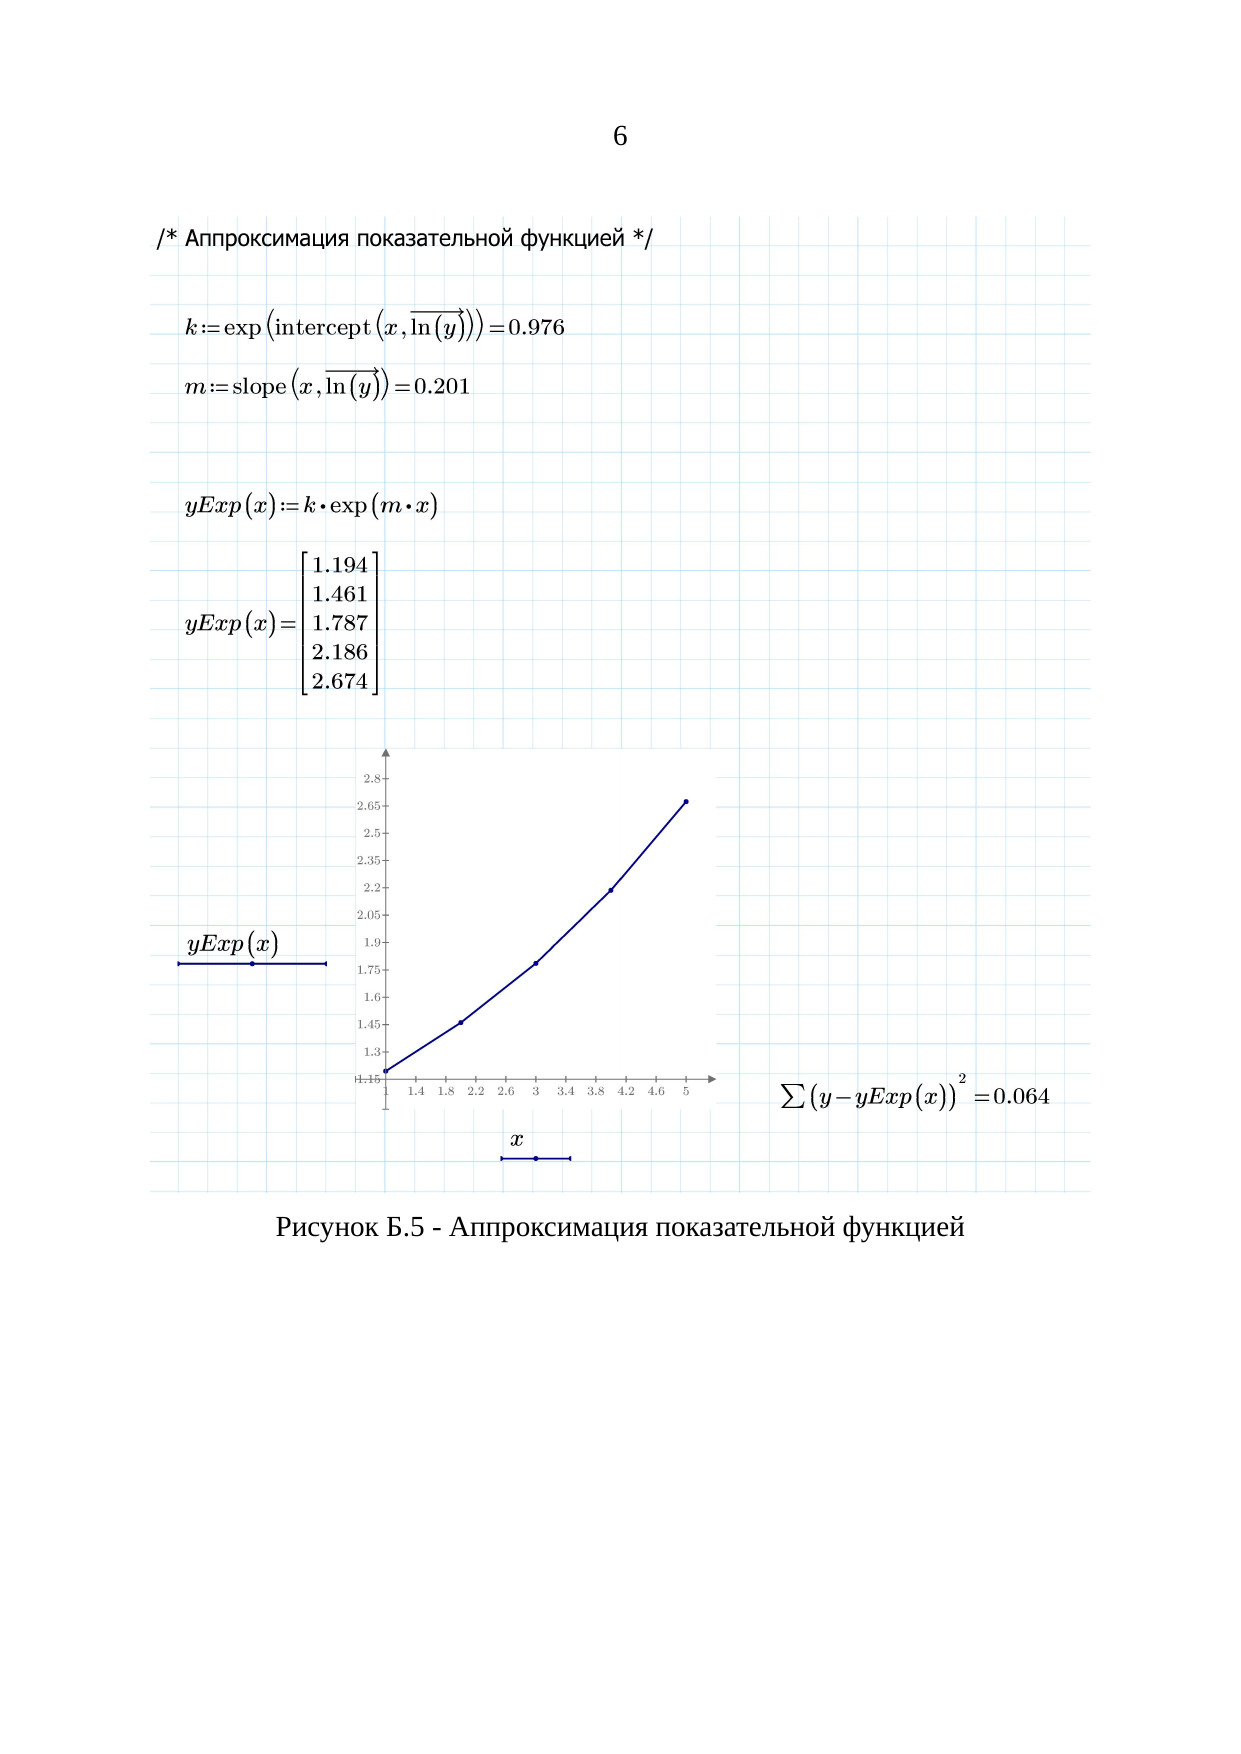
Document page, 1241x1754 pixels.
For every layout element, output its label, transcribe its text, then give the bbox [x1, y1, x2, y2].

text Рисунок Б.5 - Аппроксимация показательной функцией [150, 1193, 1091, 1243]
picture [149, 210, 1091, 1193]
